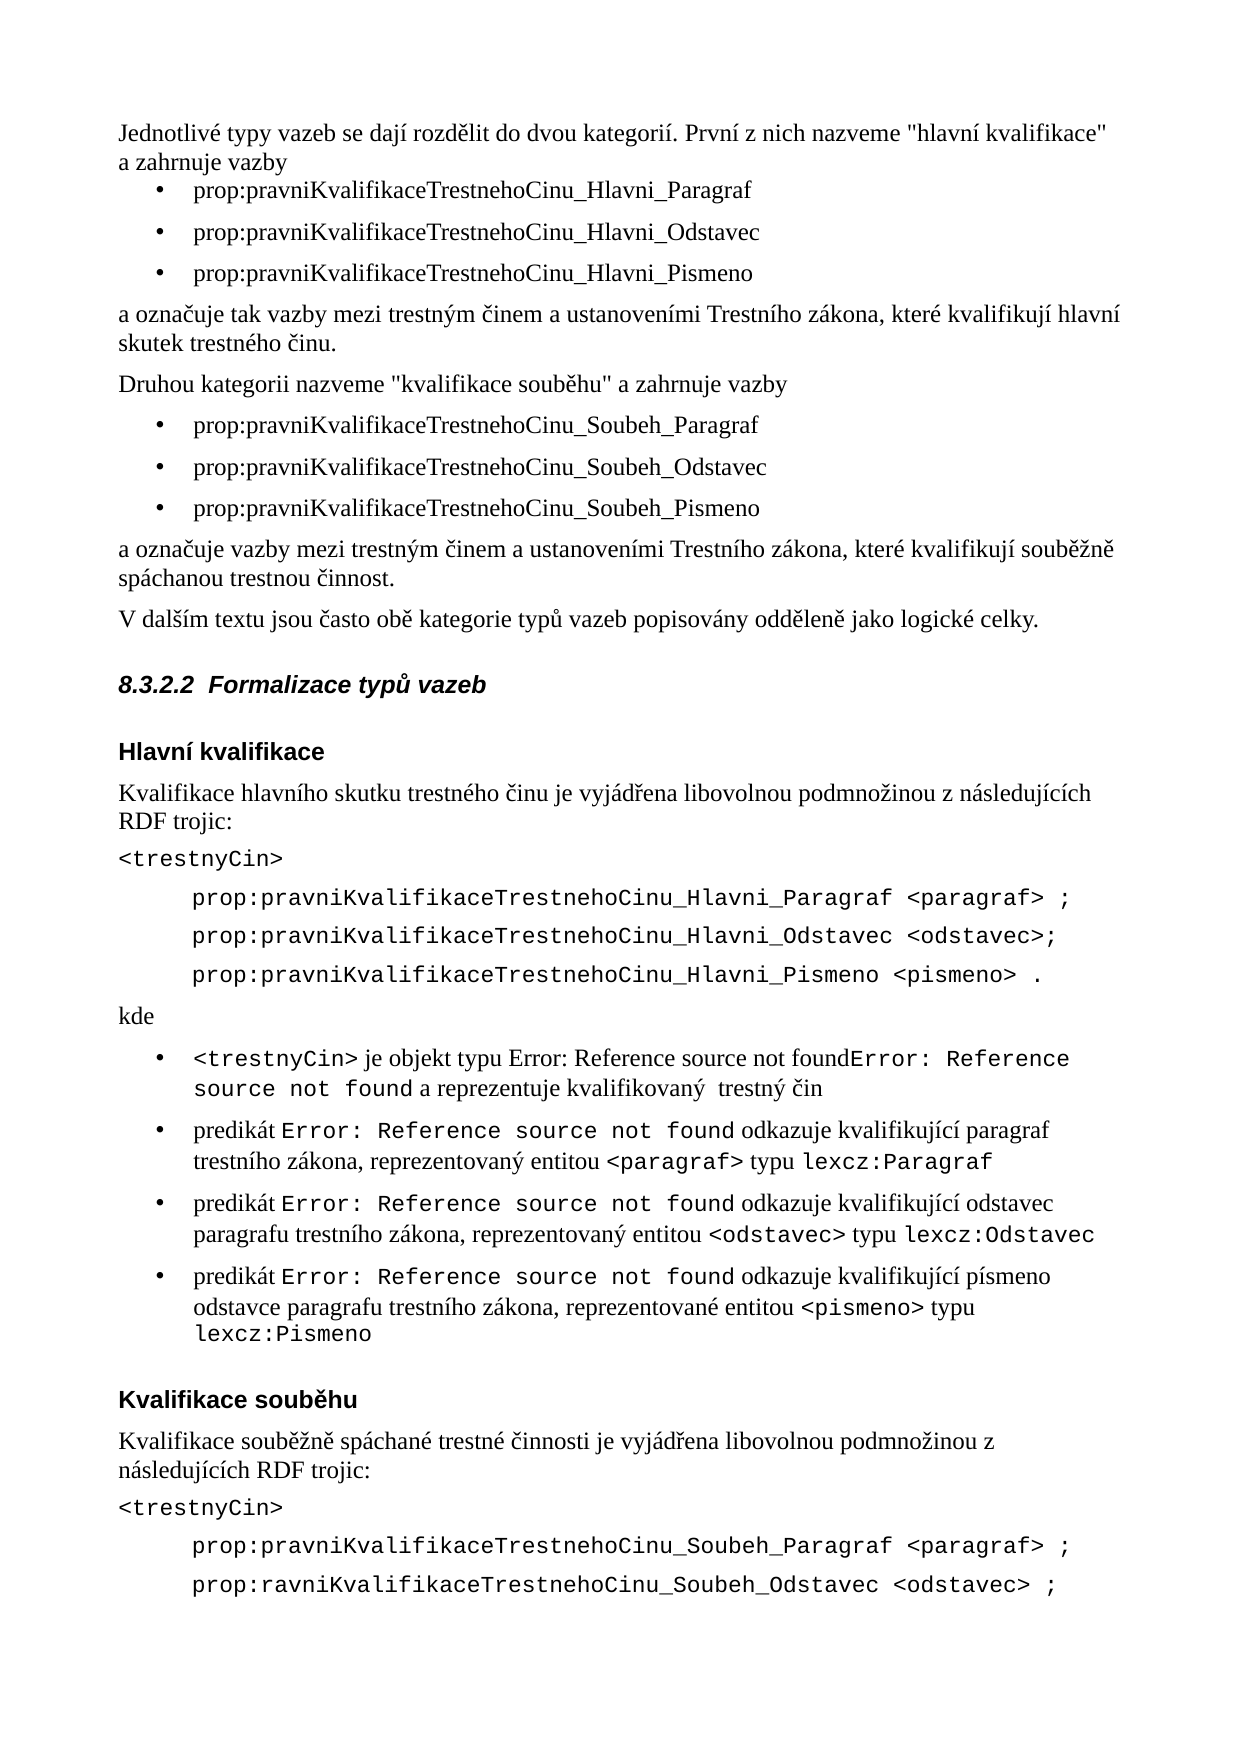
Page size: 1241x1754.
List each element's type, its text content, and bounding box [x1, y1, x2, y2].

text prop:pravniKvalifikaceTrestnehoCinu_Hlavni_Pismeno <pismeno> . [118, 963, 1122, 989]
list prop:pravniKvalifikaceTrestnehoCinu_Soubeh_Paragraf [156, 411, 1122, 439]
list predikát Chyba: zdroj odkazu nenalezen odkazuje kvalifikující odstavec paragrafu trestního zákona, reprezentovaný entitou <odstavec> typu lexcz:Odstavec [156, 1188, 1122, 1249]
list prop:pravniKvalifikaceTrestnehoCinu_Soubeh_Pismeno [156, 493, 1122, 522]
text Druhou kategorii nazveme "kvalifikace souběhu" a zahrnuje vazby [118, 369, 1122, 398]
subtitle Hlavní kvalifikace [118, 737, 1122, 765]
subtitle Formalizace typů vazeb [118, 671, 1122, 699]
text a označuje vazby mezi trestným činem a ustanoveními Trestního zákona, které kvalifikují souběžně spáchanou trestnou činnost. [118, 534, 1122, 592]
text prop:ravniKvalifikaceTrestnehoCinu_Soubeh_Odstavec <odstavec> ; [118, 1573, 1122, 1599]
list <trestnyCin> je objekt typu Chyba: zdroj odkazu nenalezenChyba: zdroj odkazu nenalezen a reprezentuje kvalifikovaný trestný čin [156, 1043, 1122, 1103]
list prop:pravniKvalifikaceTrestnehoCinu_Soubeh_Odstavec [156, 452, 1122, 481]
text Kvalifikace souběžně spáchané trestné činnosti je vyjádřena libovolnou podmnožinou z následujících RDF trojic: [118, 1426, 1122, 1484]
list prop:pravniKvalifikaceTrestnehoCinu_Hlavni_Odstavec [156, 217, 1122, 246]
text <trestnyCin> [118, 848, 1122, 874]
list prop:pravniKvalifikaceTrestnehoCinu_Hlavni_Pismeno [156, 258, 1122, 287]
list predikát Chyba: zdroj odkazu nenalezen odkazuje kvalifikující písmeno odstavce paragrafu trestního zákona, reprezentované entitou <pismeno> typu lexcz:Pismeno [156, 1261, 1122, 1348]
text prop:pravniKvalifikaceTrestnehoCinu_Soubeh_Paragraf <paragraf> ; [118, 1535, 1122, 1561]
text prop:pravniKvalifikaceTrestnehoCinu_Hlavni_Paragraf <paragraf> ; [118, 886, 1122, 912]
text Jednotlivé typy vazeb se dají rozdělit do dvou kategorií. První z nich nazveme "hlavní kvalifikace" a zahrnuje vazby [118, 118, 1122, 176]
text V dalším textu jsou často obě kategorie typů vazeb popisovány odděleně jako logické celky. [118, 604, 1122, 633]
text kde [118, 1001, 1122, 1030]
list predikát Chyba: zdroj odkazu nenalezen odkazuje kvalifikující paragraf trestního zákona, reprezentovaný entitou <paragraf> typu lexcz:Paragraf [156, 1116, 1122, 1176]
text <trestnyCin> [118, 1496, 1122, 1522]
text a označuje tak vazby mezi trestným činem a ustanoveními Trestního zákona, které kvalifikují hlavní skutek trestného činu. [118, 299, 1122, 357]
list prop:pravniKvalifikaceTrestnehoCinu_Hlavni_Paragraf [156, 176, 1122, 204]
text Kvalifikace hlavního skutku trestného činu je vyjádřena libovolnou podmnožinou z následujících RDF trojic: [118, 778, 1122, 835]
subtitle Kvalifikace souběhu [118, 1385, 1122, 1414]
text prop:pravniKvalifikaceTrestnehoCinu_Hlavni_Odstavec <odstavec>; [118, 924, 1122, 951]
